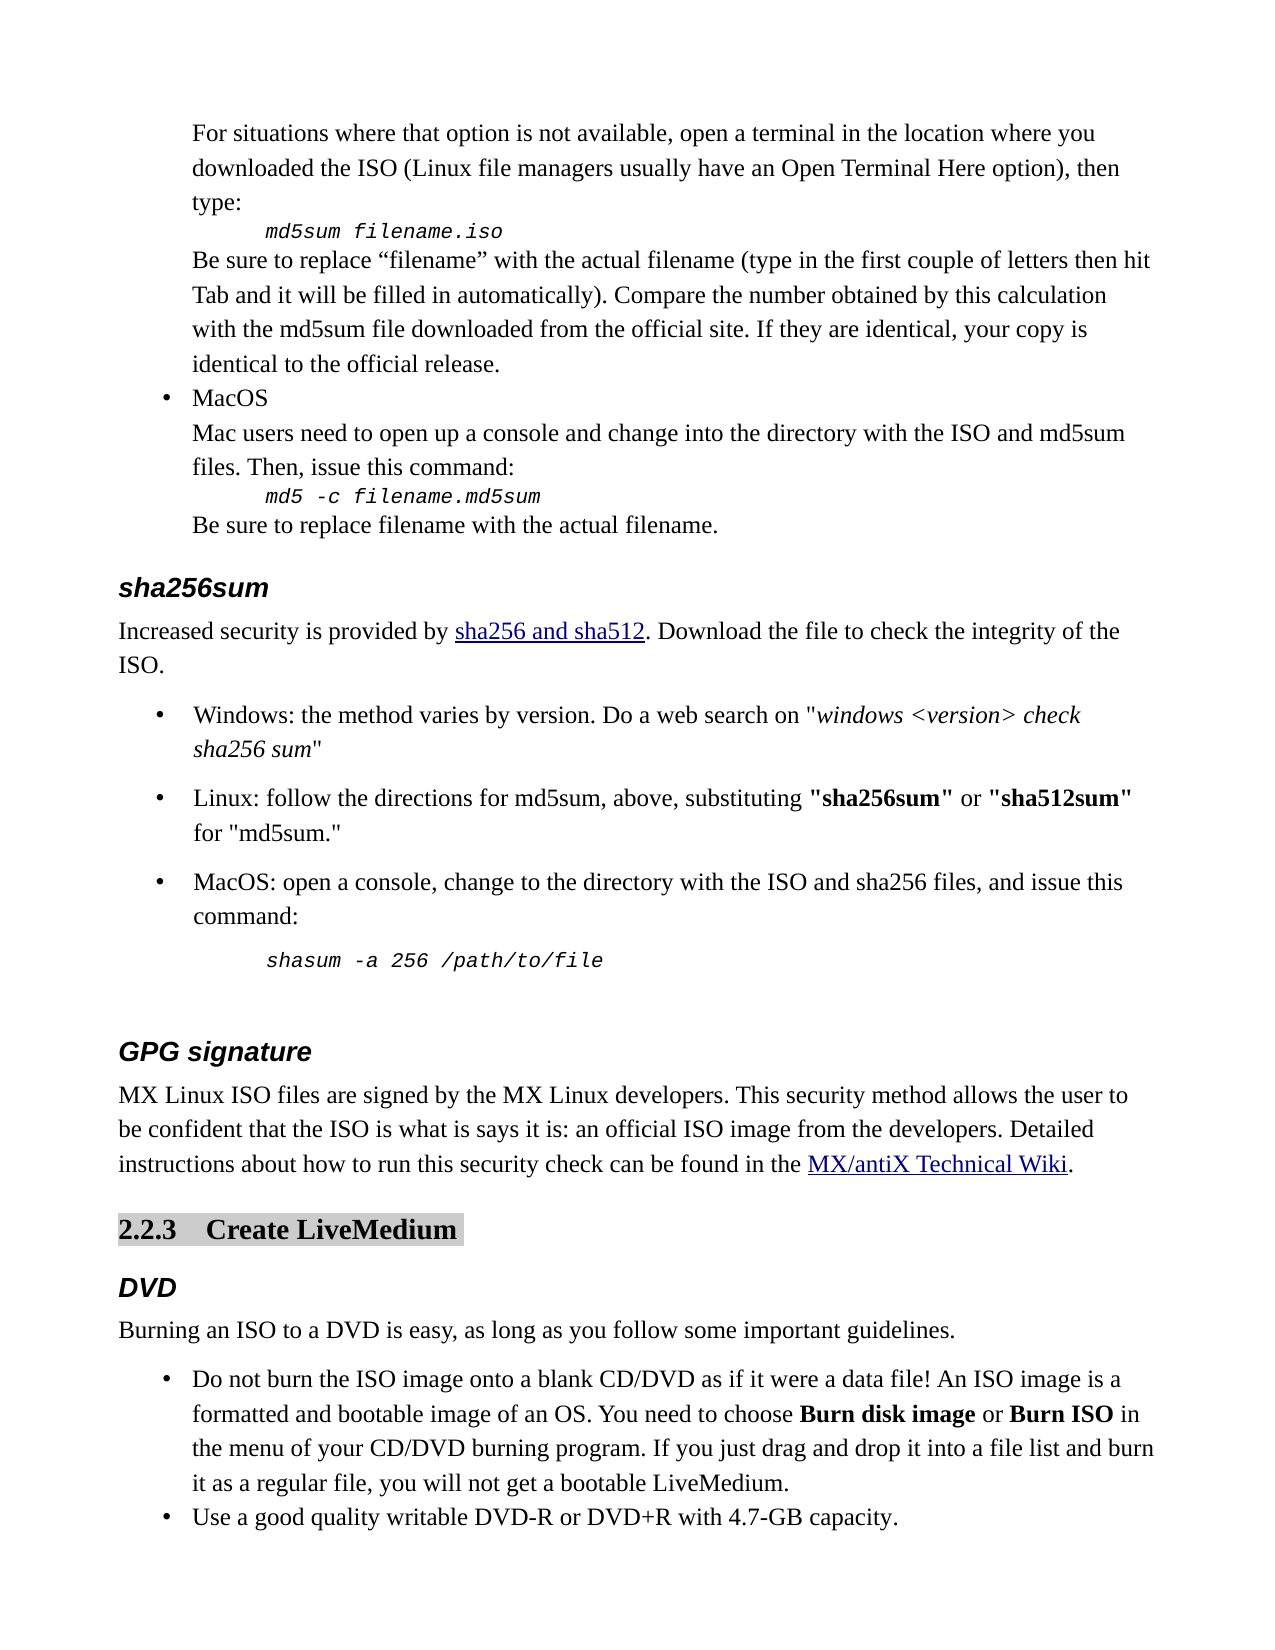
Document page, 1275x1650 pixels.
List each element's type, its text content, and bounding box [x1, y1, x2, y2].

list Linux: follow the directions for md5sum, above, substituting "sha256sum" or "sha512sum" for "md5sum." [156, 783, 1157, 846]
subtitle DVD [118, 1271, 1157, 1303]
list Windows: the method varies by version. Do a web search on "windows <version> check sha256 sum" [156, 700, 1157, 763]
text shasum -a 256 /path/to/file [118, 950, 1157, 974]
text Burning an ISO to a DVD is easy, as long as you follow some important guidelines. [118, 1315, 1157, 1344]
list For situations where that option is not available, open a terminal in the location where you downloaded the ISO (Linux file managers usually have an Open Terminal Here option), then type: [162, 118, 1157, 216]
list Be sure to replace “filename” with the actual filename (type in the first couple of letters then hit Tab and it will be filled in automatically). Compare the number obtained by this calculation with the md5sum file downloaded from the official site. If they are identical, your copy is identical to the official release. [162, 245, 1157, 377]
subtitle sha256sum [118, 572, 1157, 604]
subtitle 2.2.3 Create LiveMedium [118, 1212, 1157, 1246]
list MacOS [162, 383, 1157, 412]
list Do not burn the ISO image onto a blank CD/DVD as if it were a data file! An ISO image is a formatted and bootable image of an OS. You need to choose Burn disk image or Burn ISO in the menu of your CD/DVD burning program. If you just drag and drop it into a file list and burn it as a regular file, you will not get a bootable LiveMedium. [162, 1364, 1157, 1497]
subtitle GPG signature [118, 1036, 1157, 1067]
list md5 -c filename.md5sum [236, 487, 1157, 510]
list Use a good quality writable DVD-R or DVD+R with 4.7-GB capacity. [162, 1502, 1157, 1531]
list Mac users need to open up a console and change into the directory with the ISO and md5sum files. Then, issue this command: [162, 418, 1157, 481]
text MX Linux ISO files are signed by the MX Linux developers. This security method allows the user to be confident that the ISO is what is says it is: an official ISO image from the developers. Detailed instructions about how to run this security check can be found in the MX/antiX Technical Wiki. [118, 1080, 1157, 1178]
list md5sum filename.iso [236, 222, 1157, 245]
list Be sure to replace filename with the actual filename. [162, 510, 1157, 539]
text Increased security is provided by sha256 and sha512. Download the file to check the integrity of the ISO. [118, 616, 1157, 679]
list MacOS: open a console, change to the directory with the ISO and sha256 files, and issue this command: [156, 867, 1157, 930]
